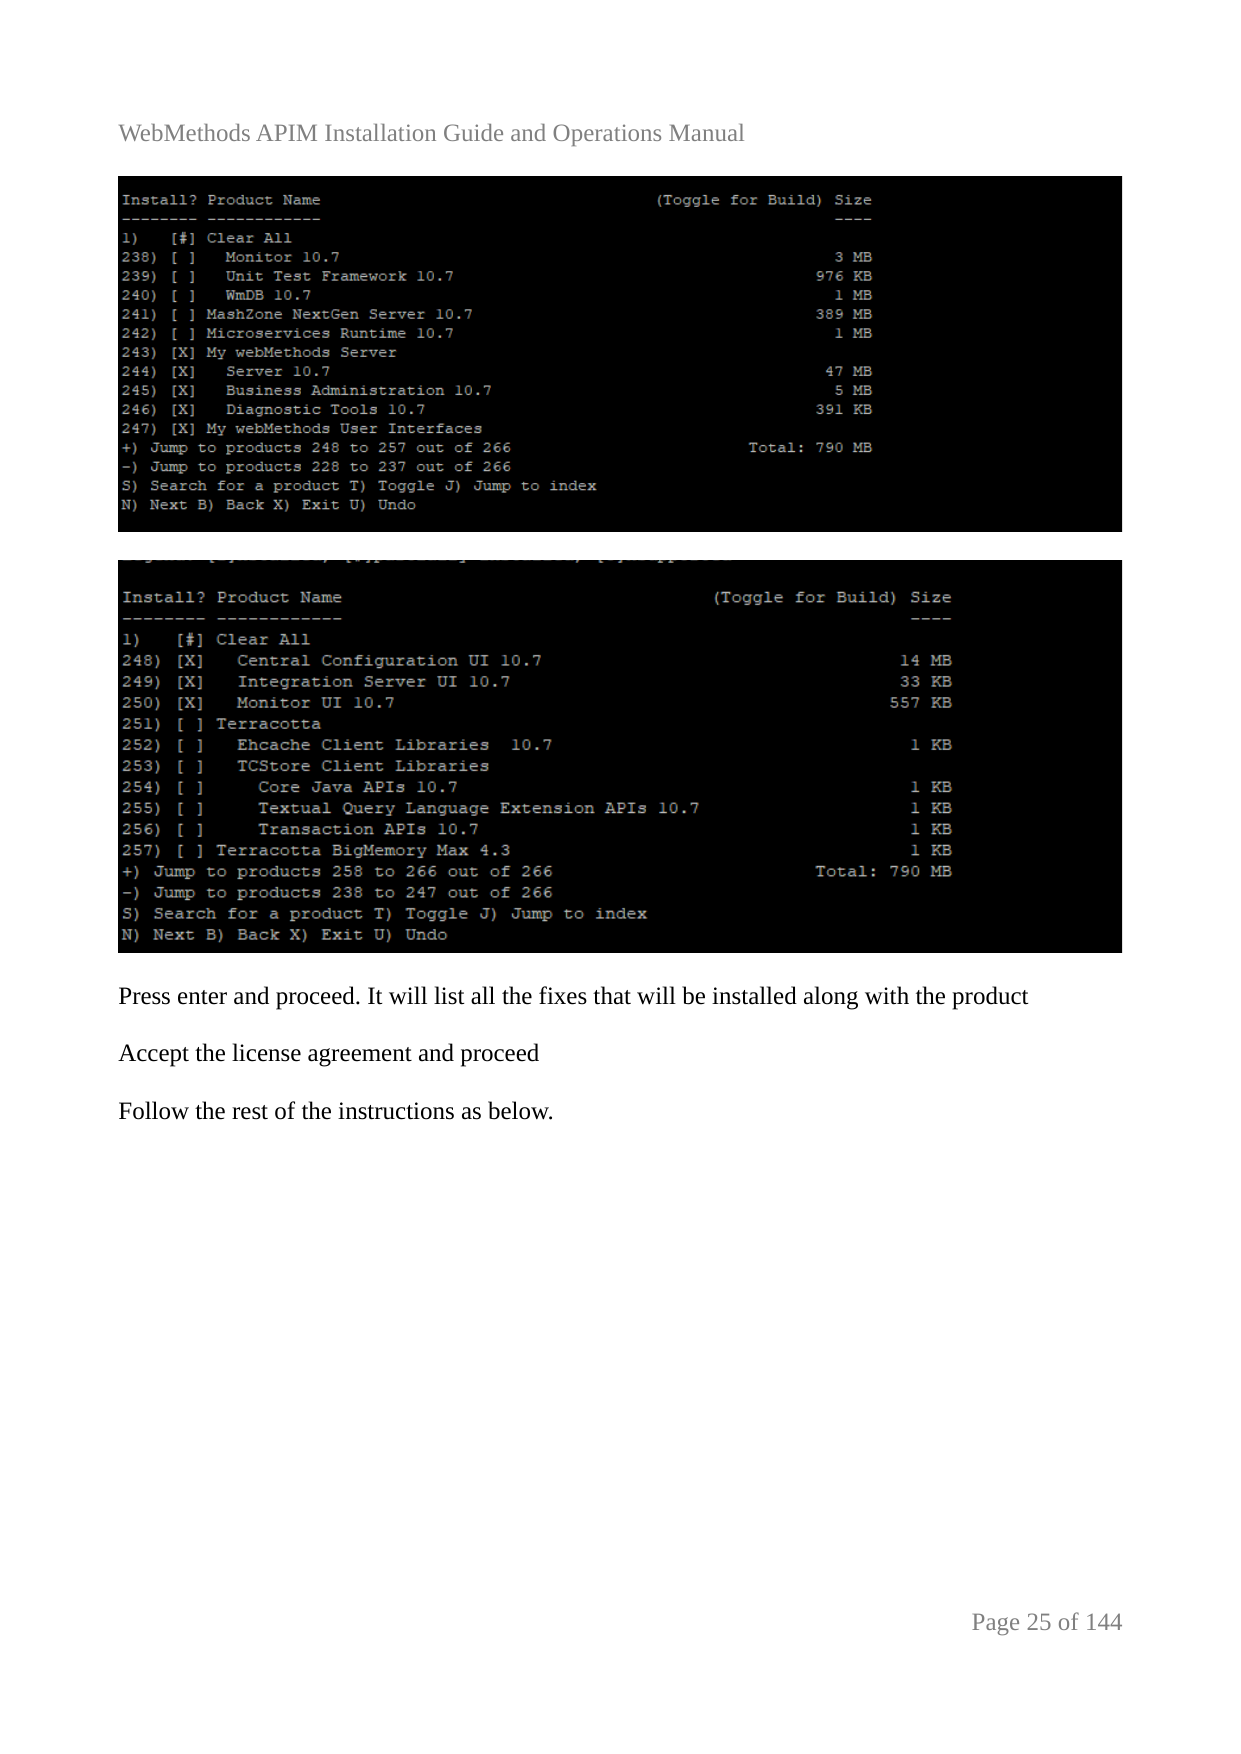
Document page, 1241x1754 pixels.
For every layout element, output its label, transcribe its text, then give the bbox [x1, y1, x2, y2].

text Accept the license agreement and proceed [118, 1038, 1122, 1067]
text Follow the rest of the instructions as below. [118, 1096, 1122, 1125]
text Press enter and proceed. It will list all the fixes that will be installed along with the product [118, 981, 1122, 1010]
picture [118, 176, 1123, 532]
picture [118, 560, 1123, 953]
